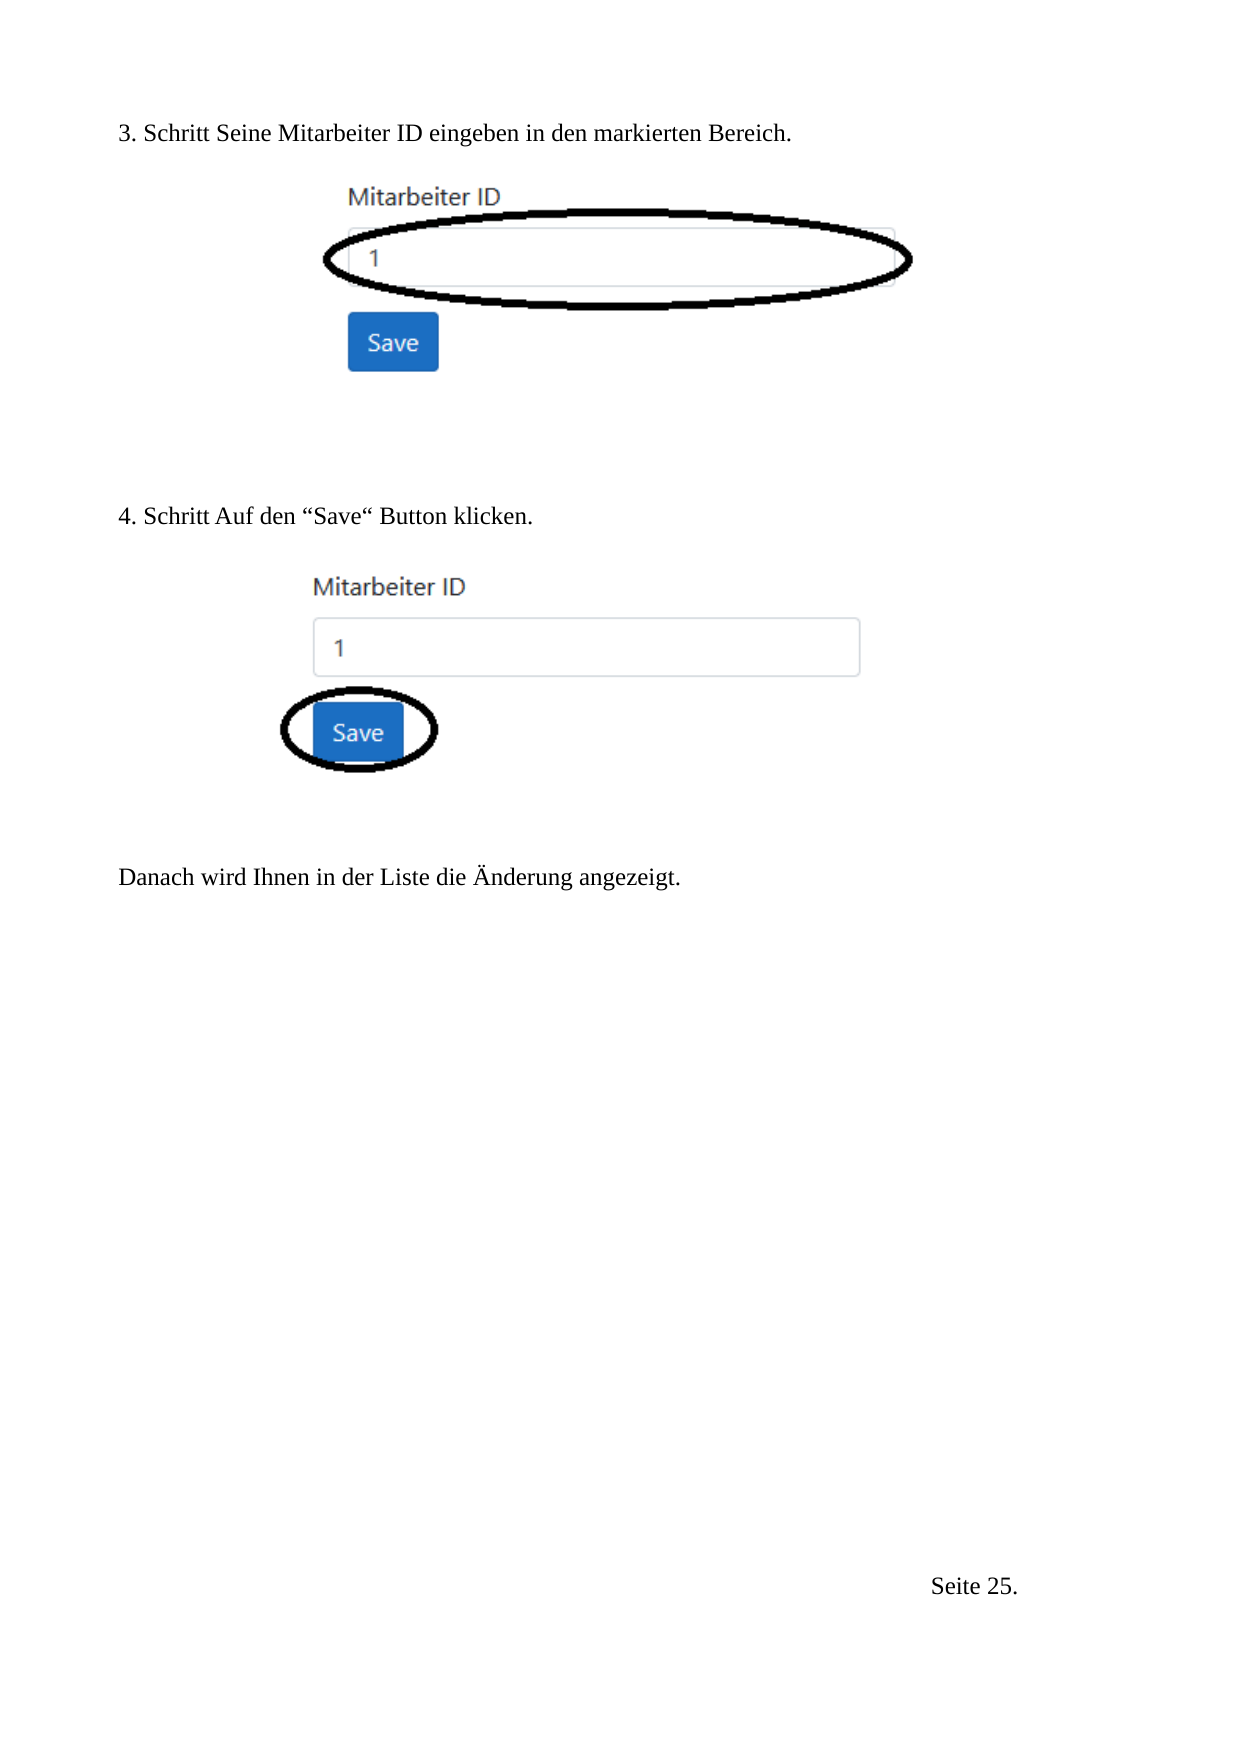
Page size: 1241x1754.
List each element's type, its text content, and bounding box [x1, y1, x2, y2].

text 4. Schritt Auf den “Save“ Button klicken. [118, 501, 1122, 530]
picture [292, 168, 949, 386]
text Danach wird Ihnen in der Liste die Änderung angezeigt. [118, 862, 1122, 891]
text Seite 25. [118, 1571, 1122, 1600]
text 3. Schritt Seine Mitarbeiter ID eingeben in den markierten Bereich. [118, 118, 1122, 147]
picture [257, 558, 914, 776]
